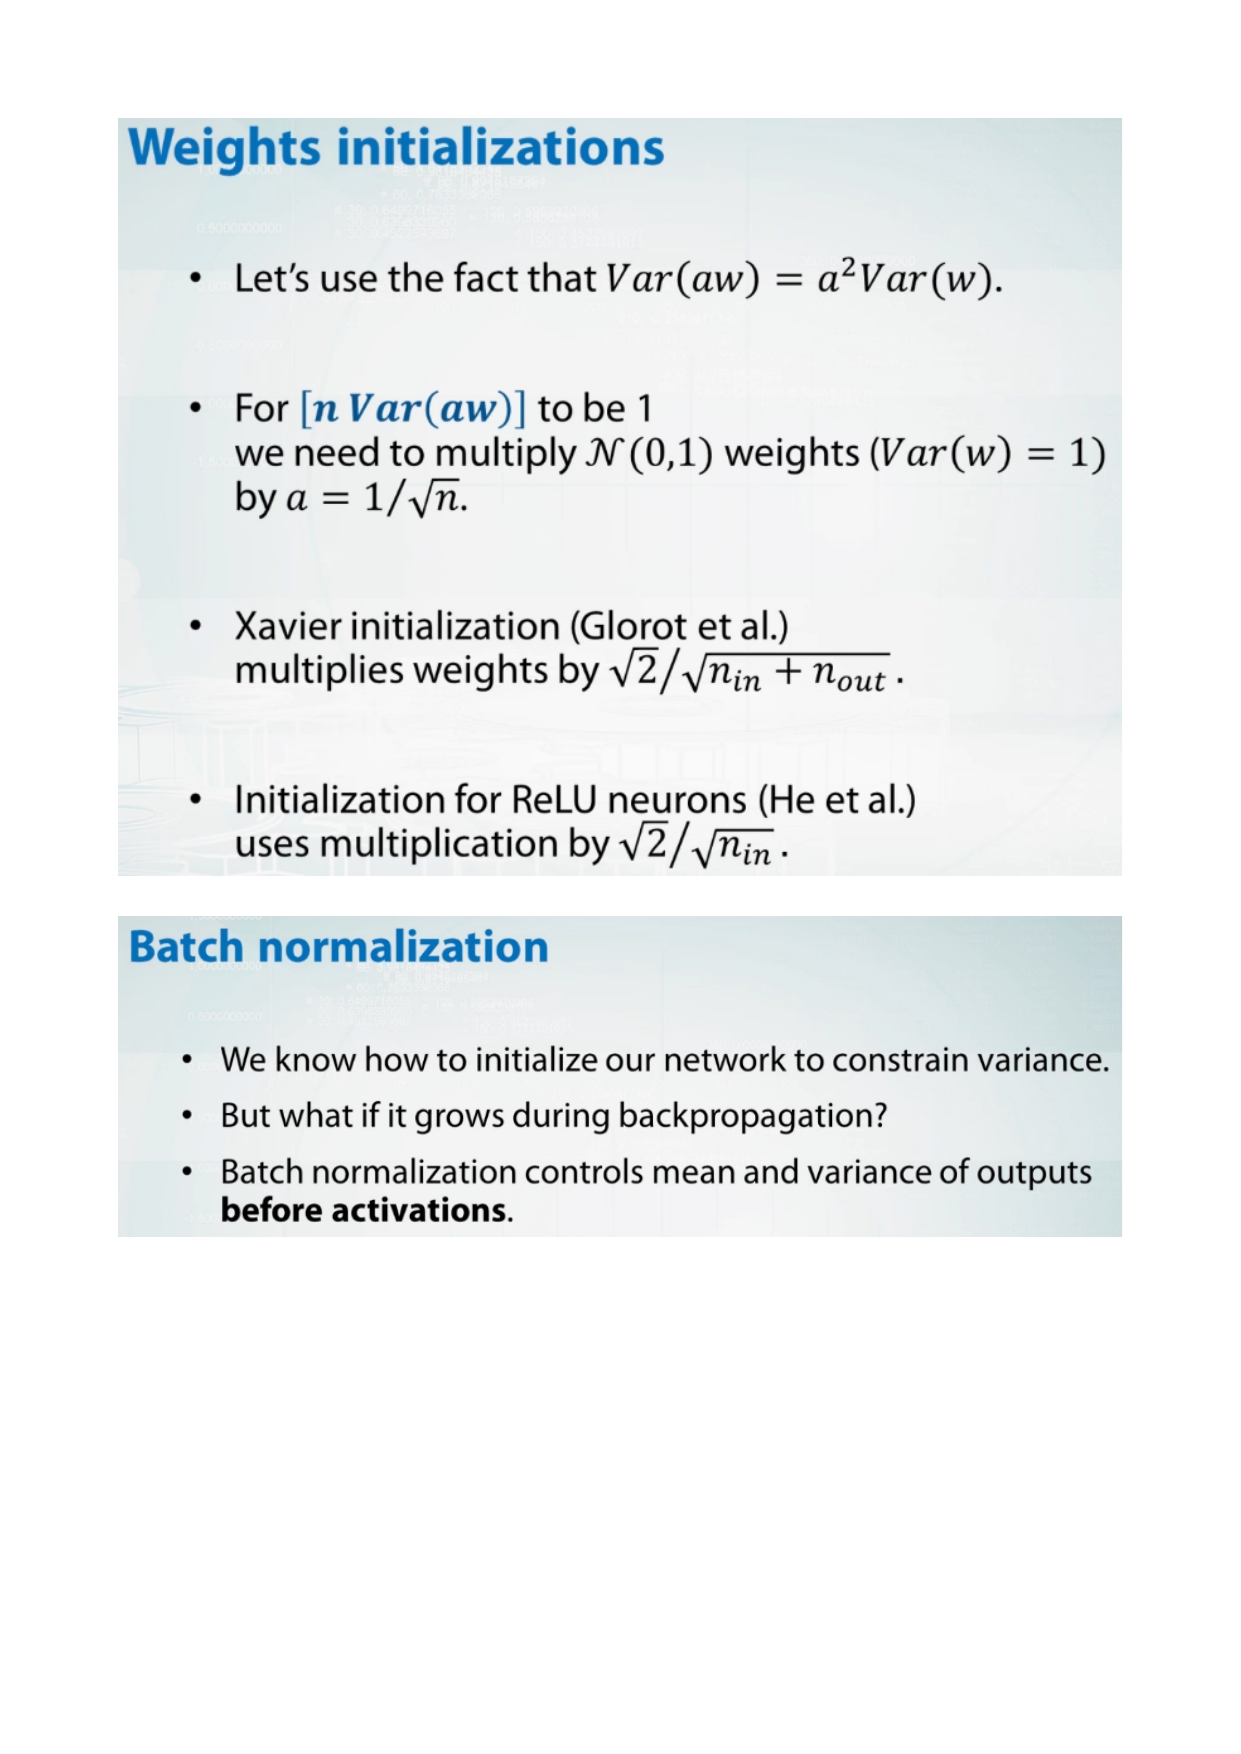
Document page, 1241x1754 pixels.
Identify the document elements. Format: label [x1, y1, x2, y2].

picture [118, 118, 1123, 876]
picture [118, 916, 1123, 1237]
